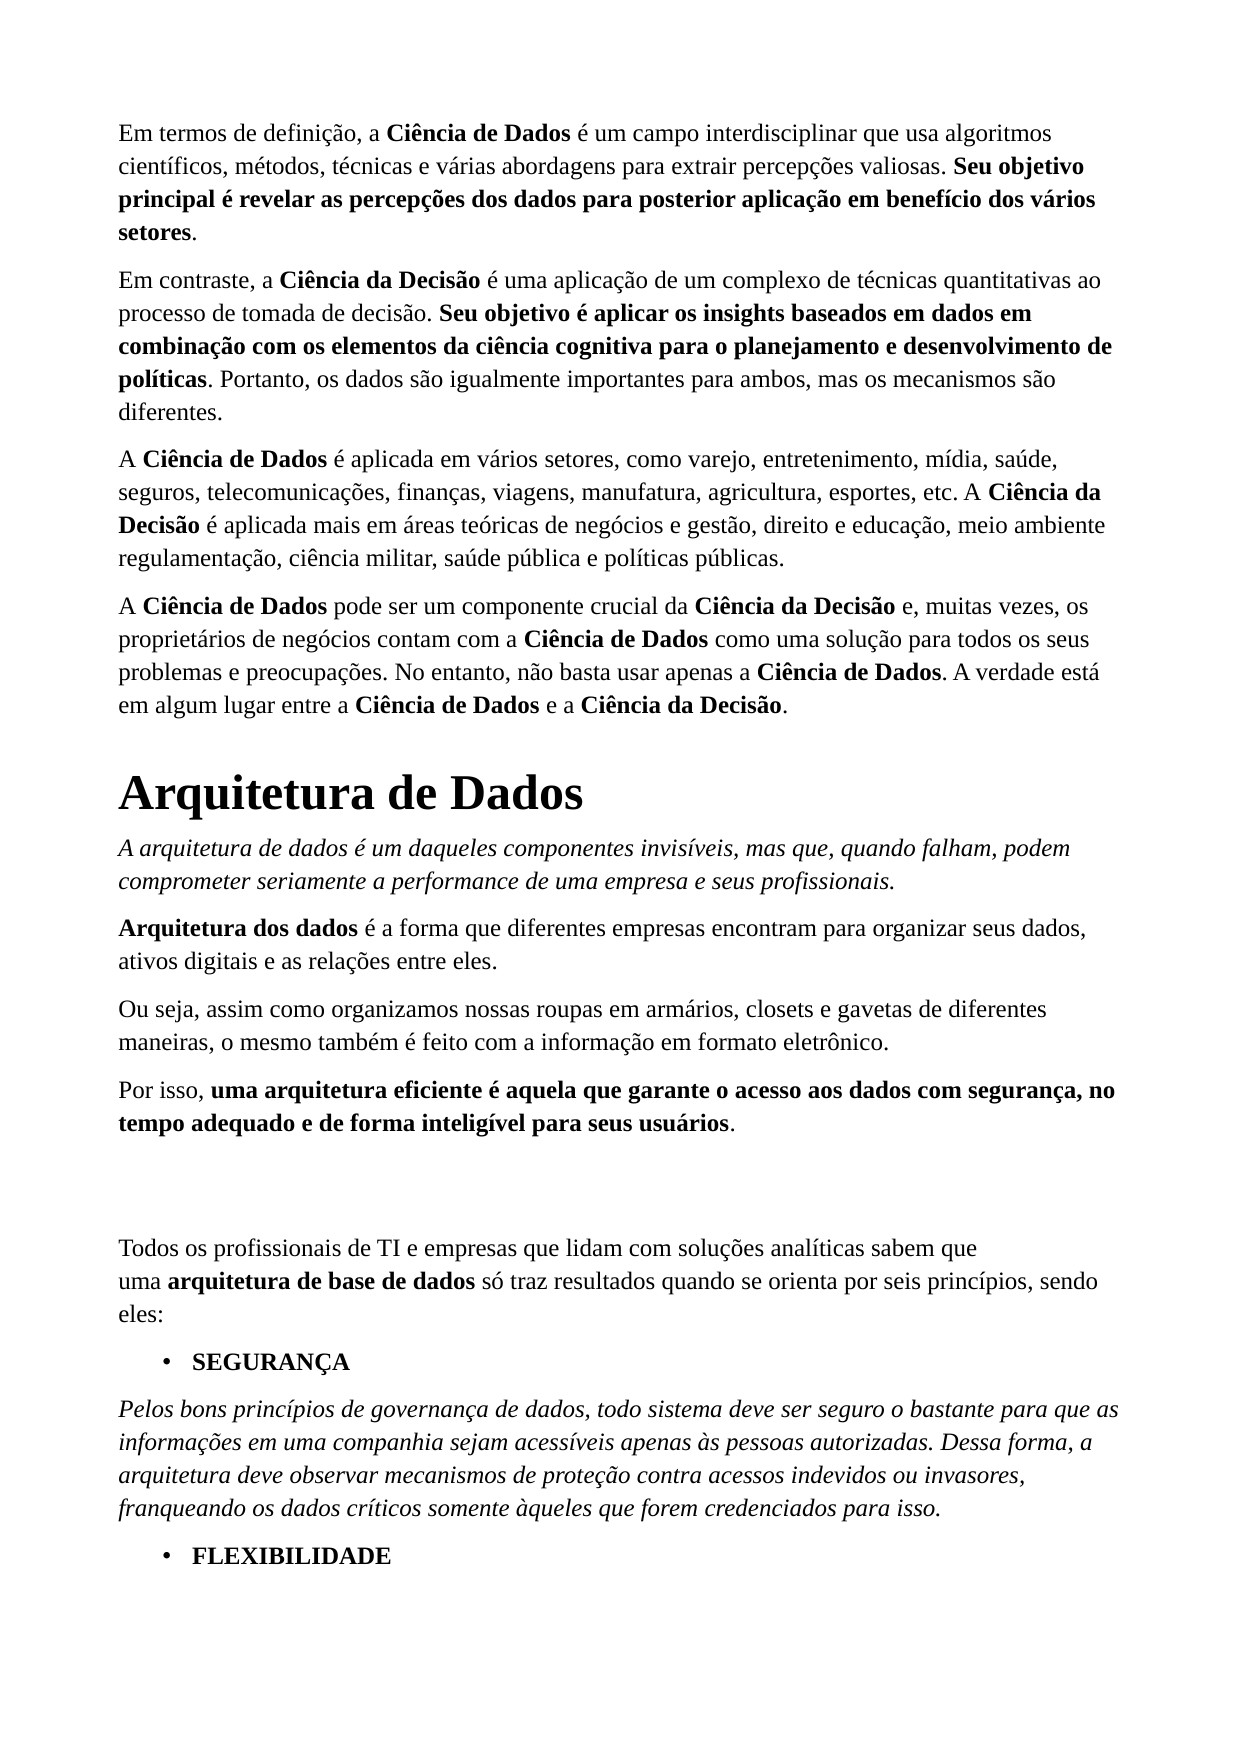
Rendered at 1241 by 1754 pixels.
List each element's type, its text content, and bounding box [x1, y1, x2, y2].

text Em termos de definição, a Ciência de Dados é um campo interdisciplinar que usa algoritmos científicos, métodos, técnicas e várias abordagens para extrair percepções valiosas. Seu objetivo principal é revelar as percepções dos dados para posterior aplicação em benefício dos vários setores. [118, 118, 1122, 246]
text Em contraste, a Ciência da Decisão é uma aplicação de um complexo de técnicas quantitativas ao processo de tomada de decisão. Seu objetivo é aplicar os insights baseados em dados em combinação com os elementos da ciência cognitiva para o planejamento e desenvolvimento de políticas. Portanto, os dados são igualmente importantes para ambos, mas os mecanismos são diferentes. [118, 265, 1122, 426]
list SEGURANÇA [162, 1347, 1122, 1376]
subtitle Arquitetura de Dados [118, 763, 1122, 820]
text Todos os profissionais de TI e empresas que lidam com soluções analíticas sabem que uma arquitetura de base de dados só traz resultados quando se orienta por seis princípios, sendo eles: [118, 1233, 1122, 1328]
text Arquitetura dos dados é a forma que diferentes empresas encontram para organizar seus dados, ativos digitais e as relações entre eles. [118, 913, 1122, 975]
text A arquitetura de dados é um daqueles componentes invisíveis, mas que, quando falham, podem comprometer seriamente a performance de uma empresa e seus profissionais. [118, 833, 1122, 894]
text A Ciência de Dados pode ser um componente crucial da Ciência da Decisão e, muitas vezes, os proprietários de negócios contam com a Ciência de Dados como uma solução para todos os seus problemas e preocupações. No entanto, não basta usar apenas a Ciência de Dados. A verdade está em algum lugar entre a Ciência de Dados e a Ciência da Decisão. [118, 591, 1122, 719]
text Por isso, uma arquitetura eficiente é aquela que garante o acesso aos dados com segurança, no tempo adequado e de forma inteligível para seus usuários. [118, 1075, 1122, 1136]
text Pelos bons princípios de governança de dados, todo sistema deve ser seguro o bastante para que as informações em uma companhia sejam acessíveis apenas às pessoas autorizadas. Dessa forma, a arquitetura deve observar mecanismos de proteção contra acessos indevidos ou invasores, franqueando os dados críticos somente àqueles que forem credenciados para isso. [118, 1394, 1122, 1522]
list FLEXIBILIDADE [162, 1541, 1122, 1570]
text A Ciência de Dados é aplicada em vários setores, como varejo, entretenimento, mídia, saúde, seguros, telecomunicações, finanças, viagens, manufatura, agricultura, esportes, etc. A Ciência da Decisão é aplicada mais em áreas teóricas de negócios e gestão, direito e educação, meio ambiente regulamentação, ciência militar, saúde pública e políticas públicas. [118, 444, 1122, 572]
text Ou seja, assim como organizamos nossas roupas em armários, closets e gavetas de diferentes maneiras, o mesmo também é feito com a informação em formato eletrônico. [118, 994, 1122, 1056]
